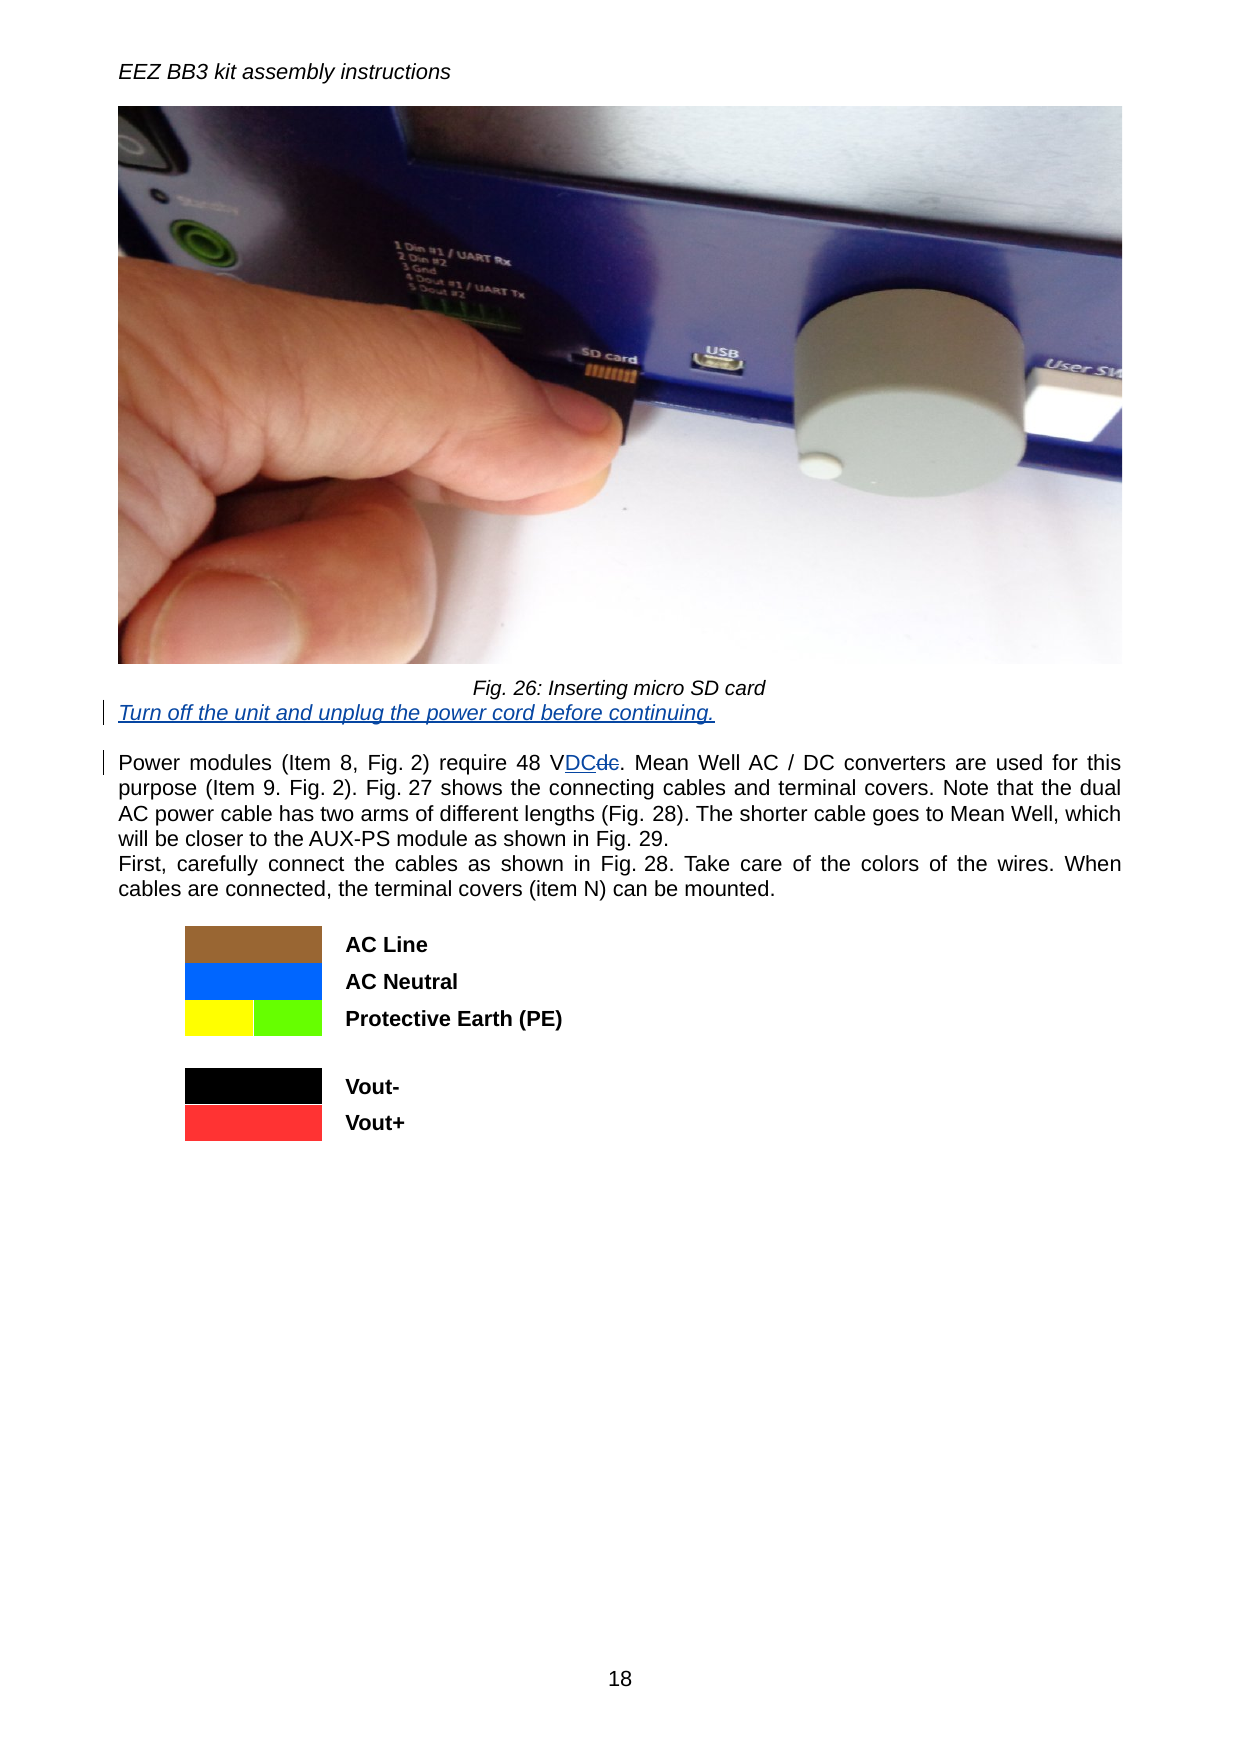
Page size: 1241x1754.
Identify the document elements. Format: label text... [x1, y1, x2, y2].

table_cell [254, 1000, 322, 1036]
table_header AC Line [340, 926, 597, 963]
table_cell [118, 1000, 184, 1036]
text Power modules (Item 8, Fig. 2) require 48 VDC. Mean Well AC / DC converters are used for this purpose (Item 9. Fig. 2). Fig. 27 shows the connecting cables and terminal covers. Note that the dual AC power cable has two arms of different lengths (Fig. 28). The shorter cable goes to Mean Well, which will be closer to the AUX-PS module as shown in Fig. 29. [118, 750, 1122, 851]
table_cell Protective Earth (PE) [340, 1000, 597, 1036]
table_cell [118, 1105, 184, 1141]
text First, carefully connect the cables as shown in Fig. 28. Take care of the colors of the wires. When cables are connected, the terminal covers (item N) can be mounted. [118, 851, 1122, 901]
table_cell [185, 1000, 253, 1036]
table_header [185, 926, 322, 963]
table_cell [118, 1068, 184, 1104]
table_cell [323, 1068, 339, 1104]
table_cell AC Neutral [340, 963, 597, 1000]
table_cell [118, 1036, 597, 1068]
table_cell [323, 1000, 339, 1036]
text Turn off the unit and unplug the power cord before continuing. [118, 699, 1122, 725]
table_cell [185, 1105, 322, 1141]
table_cell [323, 963, 339, 1000]
table_cell Vout+ [340, 1105, 597, 1141]
table_cell [118, 963, 184, 1000]
table_cell [185, 963, 322, 1000]
picture [118, 106, 1123, 664]
text Fig. 26: Inserting micro SD card [118, 664, 1122, 699]
table_cell Vout- [340, 1068, 597, 1104]
table_cell [323, 1105, 339, 1141]
table_cell [185, 1068, 322, 1104]
table_header [323, 926, 339, 963]
table_header [118, 926, 184, 963]
